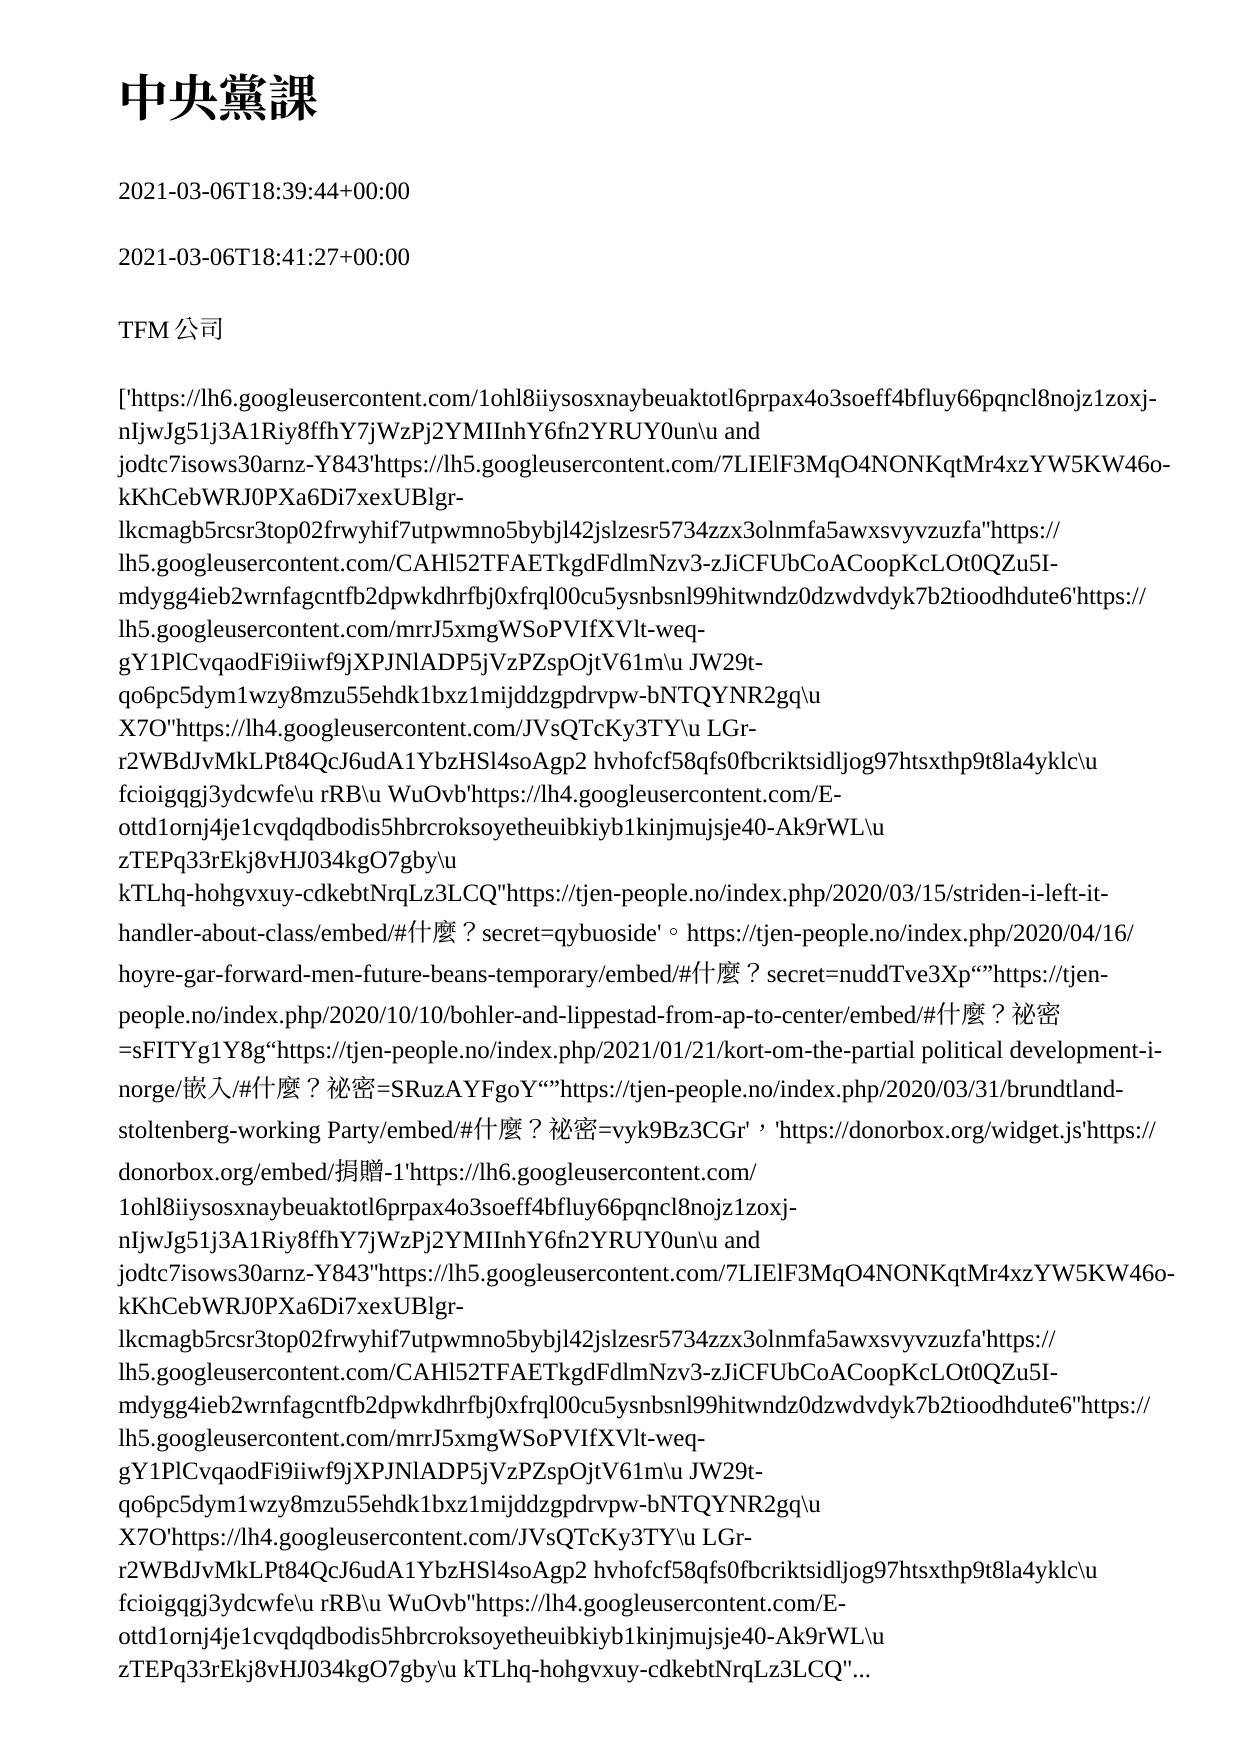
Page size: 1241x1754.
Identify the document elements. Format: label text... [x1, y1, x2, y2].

subtitle 中央黨課 [118, 59, 1181, 131]
text 2021-03-06T18:39:44+00:00 2021-03-06T18:41:27+00:00 TFM公司 ['https://lh6.googleusercontent.com/1ohl8iiysosxnaybeuaktotl6prpax4o3soeff4bfluy66pqncl8nojz1zoxj-nIjwJg51j3A1Riy8ffhY7jWzPj2YMIInhY6fn2YRUY0un\u and jodtc7isows30arnz-Y843'https://lh5.googleusercontent.com/7LIElF3MqO4NONKqtMr4xzYW5KW46o-kKhCebWRJ0PXa6Di7xexUBlgr-lkcmagb5rcsr3top02frwyhif7utpwmno5bybjl42jslzesr5734zzx3olnmfa5awxsvyvzuzfa''https://lh5.googleusercontent.com/CAHl52TFAETkgdFdlmNzv3-zJiCFUbCoACoopKcLOt0QZu5I-mdygg4ieb2wrnfagcntfb2dpwkdhrfbj0xfrql00cu5ysnbsnl99hitwndz0dzwdvdyk7b2tioodhdute6'https://lh5.googleusercontent.com/mrrJ5xmgWSoPVIfXVlt-weq-gY1PlCvqaodFi9iiwf9jXPJNlADP5jVzPZspOjtV61m\u JW29t-qo6pc5dym1wzy8mzu55ehdk1bxz1mijddzgpdrvpw-bNTQYNR2gq\u X7O''https://lh4.googleusercontent.com/JVsQTcKy3TY\u LGr-r2WBdJvMkLPt84QcJ6udA1YbzHSl4soAgp2 hvhofcf58qfs0fbcriktsidljog97htsxthp9t8la4yklc\u fcioigqgj3ydcwfe\u rRB\u WuOvb'https://lh4.googleusercontent.com/E-ottd1ornj4je1cvqdqdbodis5hbrcroksoyetheuibkiyb1kinjmujsje40-Ak9rWL\u zTEPq33rEkj8vHJ034kgO7gby\u kTLhq-hohgvxuy-cdkebtNrqLz3LCQ''https://tjen-people.no/index.php/2020/03/15/striden-i-left-it-handler-about-class/embed/#什麼？secret=qybuoside'。https://tjen-people.no/index.php/2020/04/16/hoyre-gar-forward-men-future-beans-temporary/embed/#什麼？secret=nuddTve3Xp“”https://tjen-people.no/index.php/2020/10/10/bohler-and-lippestad-from-ap-to-center/embed/#什麼？祕密=sFITYg1Y8g“https://tjen-people.no/index.php/2021/01/21/kort-om-the-partial political development-i-norge/嵌入/#什麼？祕密=SRuzAYFgoY“”https://tjen-people.no/index.php/2020/03/31/brundtland-stoltenberg-working Party/embed/#什麼？祕密=vyk9Bz3CGr'，'https://donorbox.org/widget.js'https://donorbox.org/embed/捐贈-1'https://lh6.googleusercontent.com/1ohl8iiysosxnaybeuaktotl6prpax4o3soeff4bfluy66pqncl8nojz1zoxj-nIjwJg51j3A1Riy8ffhY7jWzPj2YMIInhY6fn2YRUY0un\u and jodtc7isows30arnz-Y843''https://lh5.googleusercontent.com/7LIElF3MqO4NONKqtMr4xzYW5KW46o-kKhCebWRJ0PXa6Di7xexUBlgr-lkcmagb5rcsr3top02frwyhif7utpwmno5bybjl42jslzesr5734zzx3olnmfa5awxsvyvzuzfa'https://lh5.googleusercontent.com/CAHl52TFAETkgdFdlmNzv3-zJiCFUbCoACoopKcLOt0QZu5I-mdygg4ieb2wrnfagcntfb2dpwkdhrfbj0xfrql00cu5ysnbsnl99hitwndz0dzwdvdyk7b2tioodhdute6''https://lh5.googleusercontent.com/mrrJ5xmgWSoPVIfXVlt-weq-gY1PlCvqaodFi9iiwf9jXPJNlADP5jVzPZspOjtV61m\u JW29t-qo6pc5dym1wzy8mzu55ehdk1bxz1mijddzgpdrvpw-bNTQYNR2gq\u X7O'https://lh4.googleusercontent.com/JVsQTcKy3TY\u LGr-r2WBdJvMkLPt84QcJ6udA1YbzHSl4soAgp2 hvhofcf58qfs0fbcriktsidljog97htsxthp9t8la4yklc\u fcioigqgj3ydcwfe\u rRB\u WuOvb''https://lh4.googleusercontent.com/E-ottd1ornj4je1cvqdqdbodis5hbrcroksoyetheuibkiyb1kinjmujsje40-Ak9rWL\u zTEPq33rEkj8vHJ034kgO7gby\u kTLhq-hohgvxuy-cdkebtNrqLz3LCQ"... [克羅尼克] 資料圖片：1949年保稅黨的一張競選海報。 來自為人民媒體服務的評論員。 本文不是對中央黨的全面分析，而是對黨的歷史發展和課堂的一種描述。它必須結合工黨和左派先前的分析來解讀。 中央黨早先被保稅黨命名，1920年作為大農民的課堂組織成立，其根源可追溯到1896年成立的第一個農業組織，即挪威土地部隊。這些在1920年開始了保稅黨。從農民工業到中央冷漠 1959年，該黨改名為“挪威人民旅遊”（Democratics），但在媒體上一個月的荒唐表現後，他們很快改名為“中央黨”（Central Party）。流行的網路選項也被稱為黨的“建設”或“建設人口”。 名字的變化不能被看作是一個乾淨的化妝品的變化，但作為一個偉大的挪威社會變革的表達。Kapitalis的發展破壞了土地利用，使農田邊緣化。從佔大多數的人群來看，現在在當地的性工作者中，這一比例還不到2%。 氣候結構也發生了同樣的變化。在20世紀初，有一個強大的農民階級，還有更多的貧困農民和農民，小使用者和家庭。挪威城市的教室是毀滅性的，大農場主，包括少數挪威勝利者，反應極其激烈。這不是巧合，這些阻止了許多北方法西斯窗簾和嚴格摔跤組織，或維德昆奎斯林有他的政治突破作為國防部長的保稅黨。經濟結構和階級結構的變化導致黨的變化 在20世紀50年代，遊客是全職的。風景的機制把那些小農場趕走了。來自小農的年輕人以工人、僕人和工廠工人的身份進入城市。帳篷是在60年代和70年代才長出來的。土地利用規模較大，土地利用資金較為集中。但根據同樣的發展，每個目標的盈利能力也大幅下降。這些大農要麼在軍隊中倒下，競爭，要麼成為純粹的資本家，比如伍茲和薩克森贏家，然後投資於工廠和其他純粹的資本主義企業。 這一發展是建立在中央黨從農民藝術部門向“聯盟”建設部門轉變的基礎上的。但是，土地使用的邊緣化和大農場主的削弱並不是改變這個黨的唯一原因。帝國主義的發展以及挪威經濟和工資的增長也導致挪威農業的利潤低於其他國家。因此，這取決於通行費和補貼。有趣的是，本世紀初的大農場主們是自由貿易的忠實志願者，也是高稅收和高補貼的反對者。對於那些在與小傢伙的比賽中表現出色的大贏家來說，沒有什麼比這更好的了。戰後的發展就出現在這一點上。今天，挪威的土地使用完全依賴於補貼和保護。如果沒有這一點，它將全部被逐出歐洲大陸和第三世界的廉價土壤裝置。 它還進一步發展了大型官僚機構和資本主義機構，例如Tine、Nortura和聯誼會。這些都是農民自己以合作的方式擁有的，他們在挪威農民的基礎上形成壟斷資本，這些農民通過收費和補貼依賴國家。 這種發展不僅解釋了名稱的轉變，更重要的是政治從右到中的發展。該黨在20世紀20年代開始是一個非常保守的政黨，儘管在20世紀30年代與工人黨達成了短期協議，但在政黨政治中被安全地置於“公民黨”的右翼。他們調情，他們對法西斯主義相當開放。另一方面，在20世紀70年代，他們與最激進的左派（小公民）結盟對抗歐洲經濟共同體（歐盟副手），1997年至2000年，他們與庫爾德革命陣線（KrF）和左派組成中央條例，2005年至2011年，他們與工人黨和“紅綠”政府中的SV一起執政。從1920年成為自由貿易的支持者到現在成為大法院中歐盟的頭號反對者。 一切的老鼠都是經濟的和經典的。這一發展體現了挪威經濟和挪威土壤的正確和徹底的變化，以及村莊階級的轉變。中央黨：城市土地利用和官僚資本黨。 那麼，今天的中央黨課是什麼課？他們不再代表舊式的“大農”，但顯然他們仍然是大農黨。另一方面，這些人已經變成了更典型的資本家，儘管擁有大農場的農民在挪威土地不斷被邊緣化的過程中，在日常壟斷和外國競爭帶來的威脅和暴漲中，不得不長時間工作。此外，他們已經擴大到包括一些其他營養道路的建設。他們代表海洋使用、漁業聯盟、漁民和海產品生產商、三位談判代表、森林工人和完全普通的資本家，在這些地區擁有主要客戶和客戶。這些人居住在挪威的各個地區，這些地區都依賴國家在比賽中不受太多的影響。資本主義中央集權的趨勢很強，因此城市越來越依賴於建築專業知識，即使自然資源來自那裡，它們也常常依賴於補貼。 這就是為什麼中央黨作為大農和樓主黨，也成為黨政和社群官僚資本的原因。他們代表小型能源公司、大樓上的保險公司、合作農產品公司、農村的國營保健工廠、由大農民組建的地區儲蓄銀行，以及大樓上的私營和社群公司。但也有一般的壟斷資本——政府和私人——依靠廉價的電力、稅收優惠、良好的道路和生育能力、為旅行工人提供廉價的住房等，在各地區進行改善和經營。參與者的背景顯示了黨的階級。 這個課堂顯然要用中央黨的領導人來表達。縱觀中央黨的12位黨魁和議會領袖，可以發現一些明顯的趨勢。他們中的大多數是農民的孩子，他們會喜歡那些曾經當過教師或牧師的農民。他們中的大多數人在大學接受教育，在國家科學和法律領域很快樂，但通常是神學家、教師和農業工人。他們像右翼和美聯社的政客一樣，一生中大部分時間都想當政客，他們中的許多人幾乎只做過政客，但也有許多人有其他的專業經驗。 [118, 143, 1181, 1683]
